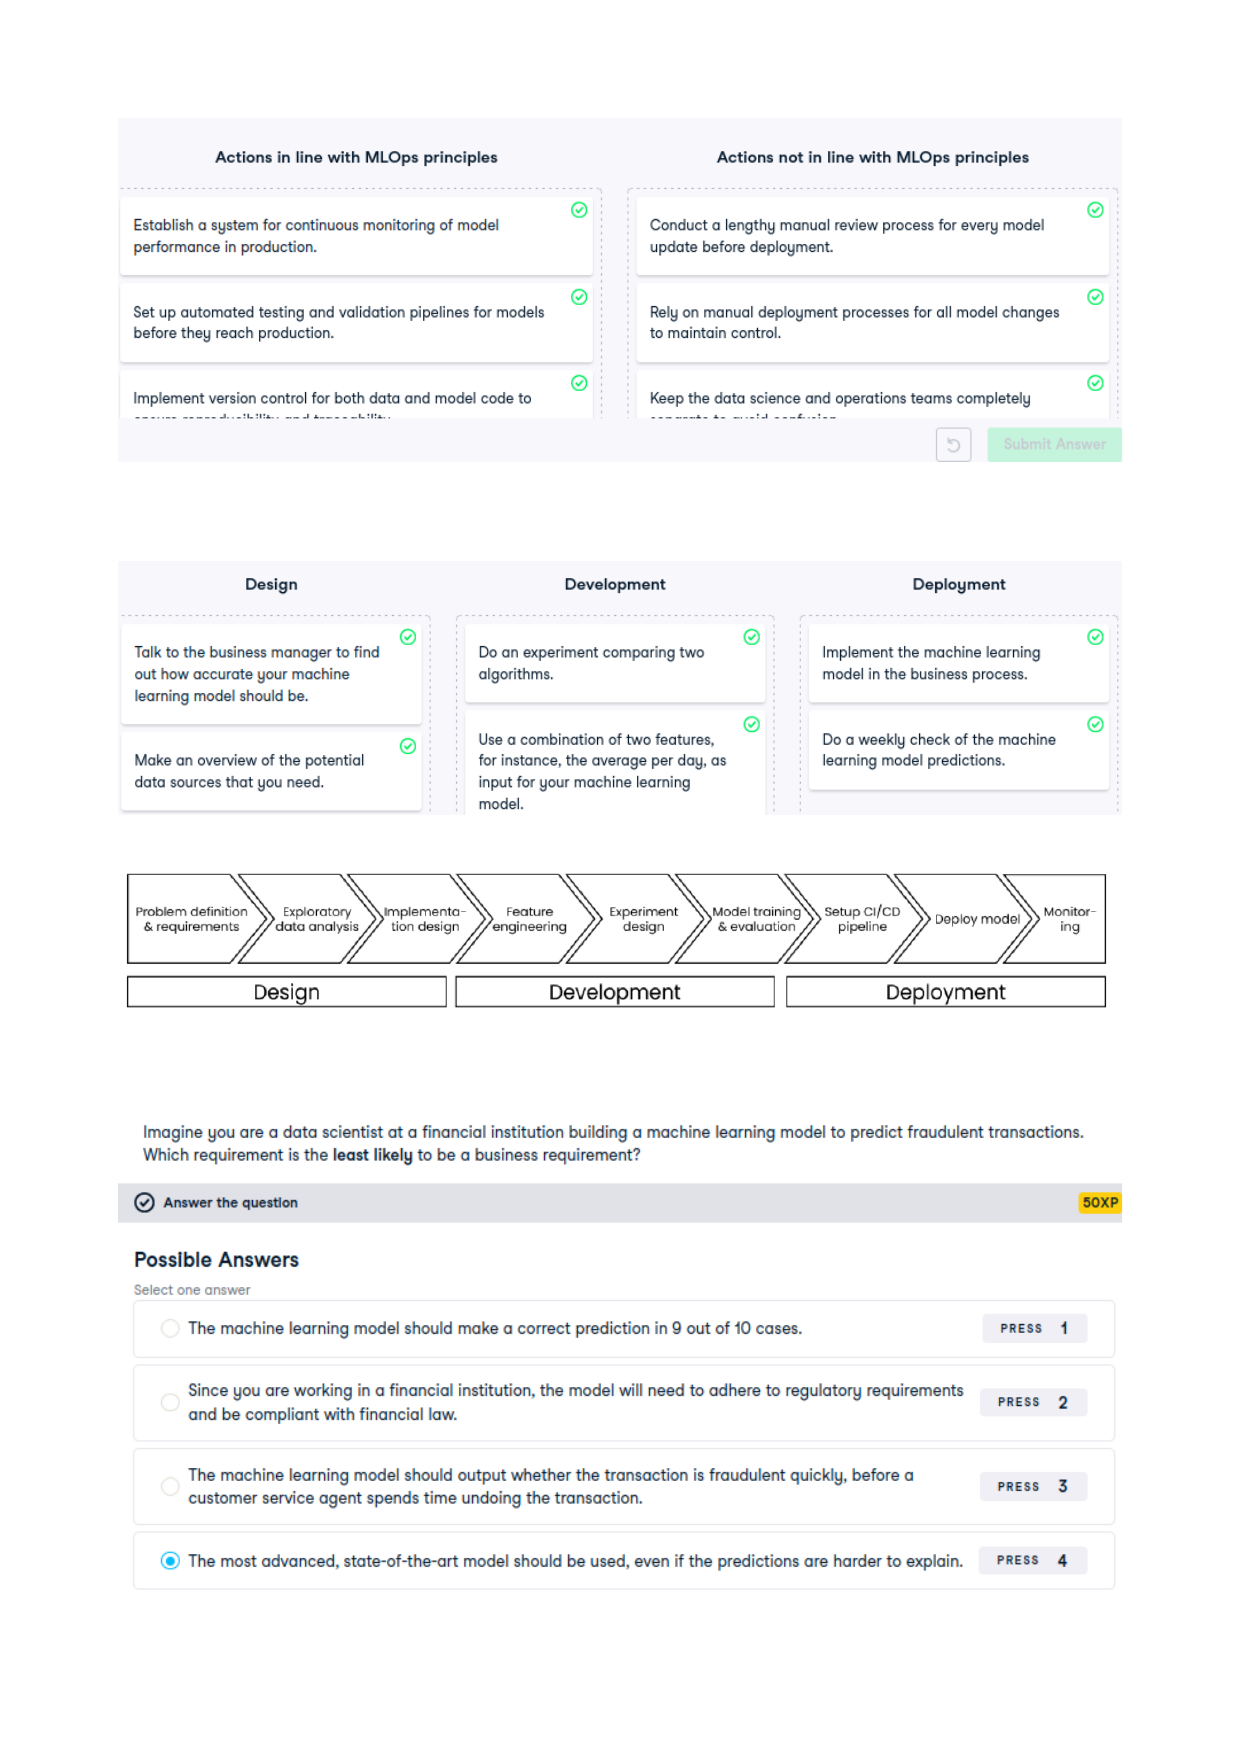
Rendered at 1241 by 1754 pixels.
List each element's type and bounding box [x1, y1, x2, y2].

picture [118, 1119, 1123, 1605]
picture [118, 866, 1123, 1020]
picture [118, 561, 1123, 815]
picture [118, 118, 1123, 462]
